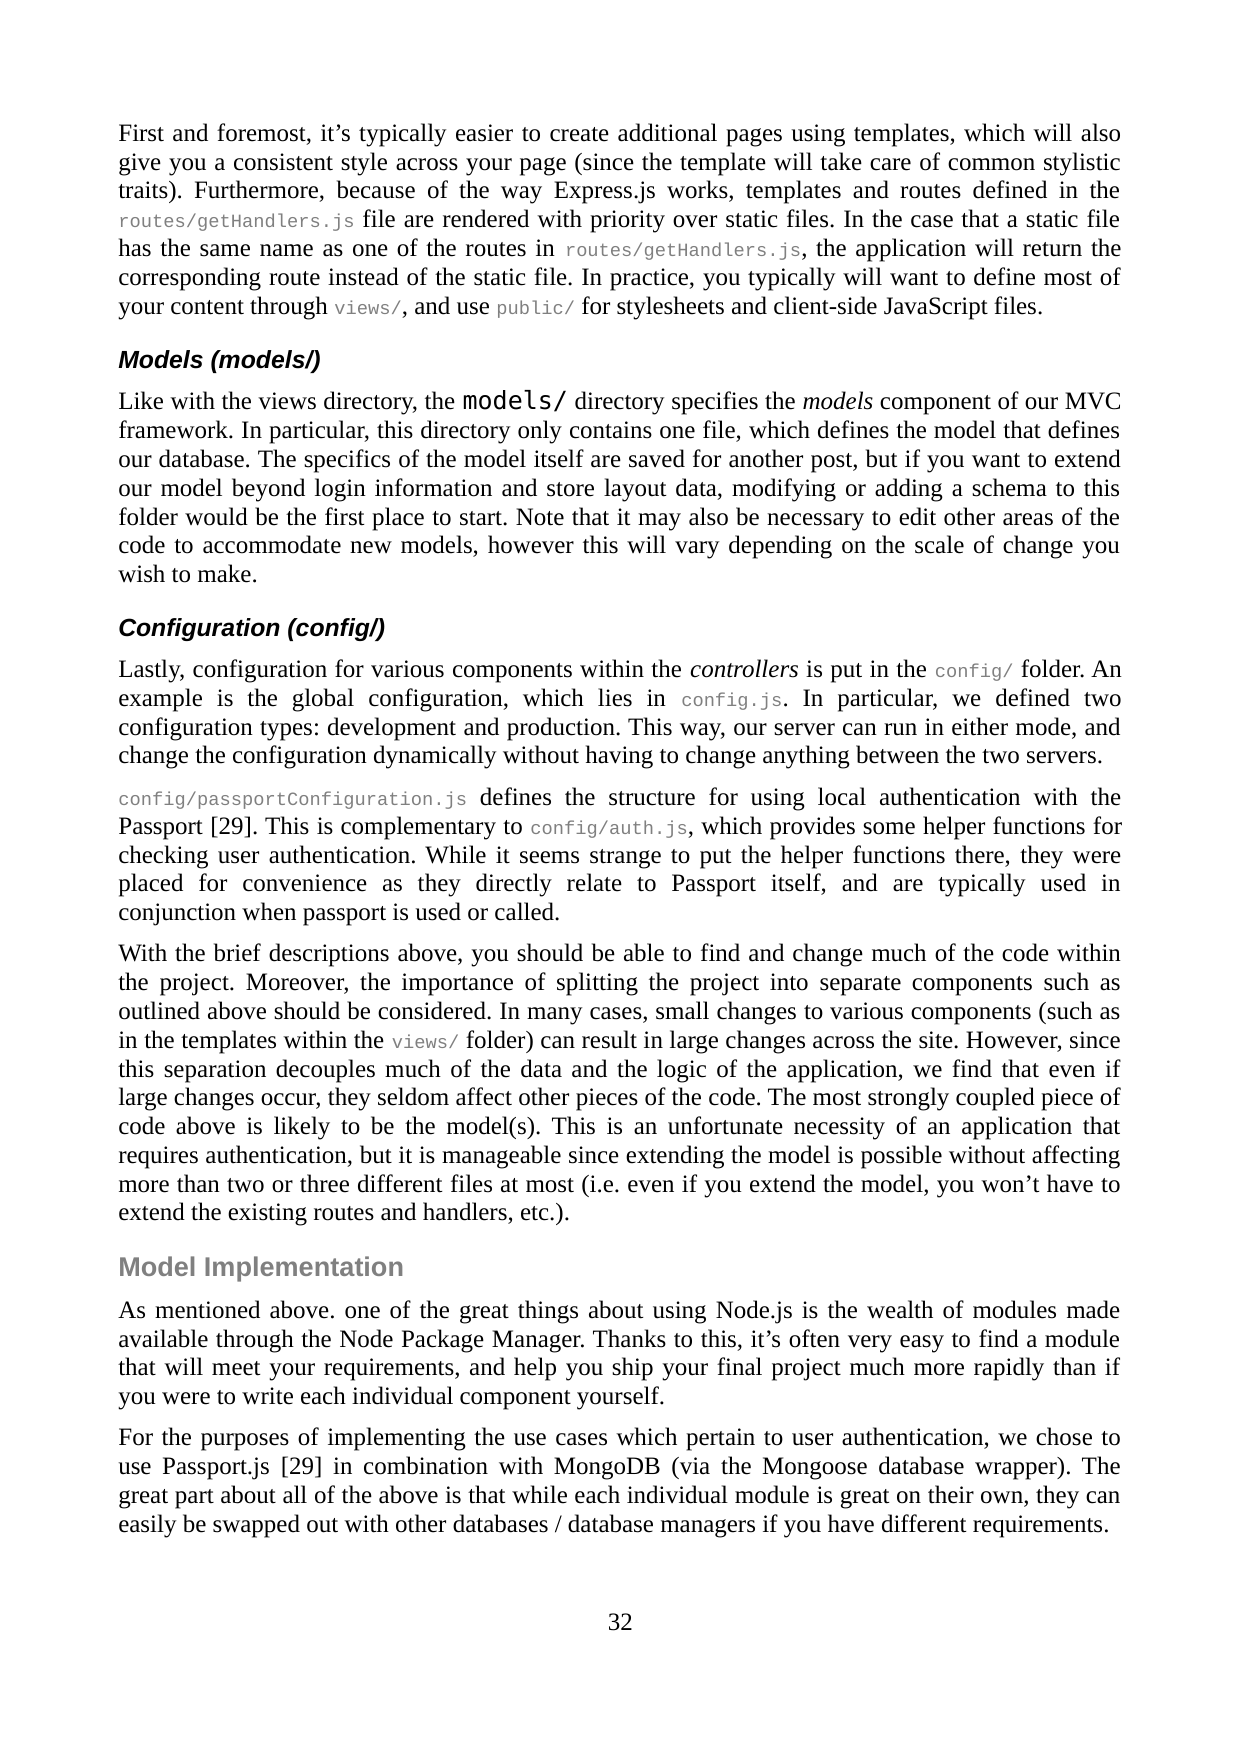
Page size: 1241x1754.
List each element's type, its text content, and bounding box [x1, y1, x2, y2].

text With the brief descriptions above, you should be able to find and change much of the code within the project. Moreover, the importance of splitting the project into separate components such as outlined above should be considered. In many cases, small changes to various components (such as in the templates within the views/ folder) can result in large changes across the site. However, since this separation decouples much of the data and the logic of the application, we find that even if large changes occur, they seldom affect other pieces of the code. The most strongly coupled piece of code above is likely to be the model(s). This is an unfortunate necessity of an application that requires authentication, but it is manageable since extending the model is possible without affecting more than two or three different files at most (i.e. even if you extend the model, you won’t have to extend the existing routes and handlers, etc.). [118, 938, 1122, 1226]
text For the purposes of implementing the use cases which pertain to user authentication, we chose to use Passport.js [29] in combination with MongoDB (via the Mongoose database wrapper). The great part about all of the above is that while each individual module is great on their own, they can easily be swapped out with other databases / database managers if you have different requirements. [118, 1422, 1122, 1537]
subtitle Model Implementation [118, 1251, 1122, 1282]
text As mentioned above. one of the great things about using Node.js is the wealth of modules made available through the Node Package Manager. Thanks to this, it’s often very easy to find a module that will meet your requirements, and help you ship your final project much more rapidly than if you were to write each individual component yourself. [118, 1295, 1122, 1410]
text Lastly, configuration for various components within the controllers is put in the config/ folder. An example is the global configuration, which lies in config.js. In particular, we defined two configuration types: development and production. This way, our server can run in either mode, and change the configuration dynamically without having to change anything between the two servers. [118, 654, 1122, 769]
text First and foremost, it’s typically easier to create additional pages using templates, which will also give you a consistent style across your page (since the template will take care of common stylistic traits). Furthermore, because of the way Express.js works, templates and routes defined in the routes/getHandlers.js file are rendered with priority over static files. In the case that a static file has the same name as one of the routes in routes/getHandlers.js, the application will return the corresponding route instead of the static file. In practice, you typically will want to define most of your content through views/, and use public/ for stylesheets and client-side JavaScript files. [118, 118, 1122, 320]
subtitle Configuration (config/) [118, 613, 1122, 641]
text Like with the views directory, the models/ directory specifies the models component of our MVC framework. In particular, this directory only contains one file, which defines the model that defines our database. The specifics of the model itself are saved for another post, but if you want to extend our model beyond login information and store layout data, modifying or adding a schema to this folder would be the first place to start. Note that it may also be necessary to edit other areas of the code to accommodate new models, however this will vary depending on the scale of change you wish to make. [118, 386, 1122, 588]
text config/passportConfiguration.js defines the structure for using local authentication with the Passport [29]. This is complementary to config/auth.js, which provides some helper functions for checking user authentication. While it seems strange to put the helper functions there, they were placed for convenience as they directly relate to Passport itself, and are typically used in conjunction when passport is used or called. [118, 782, 1122, 926]
subtitle Models (models/) [118, 345, 1122, 373]
